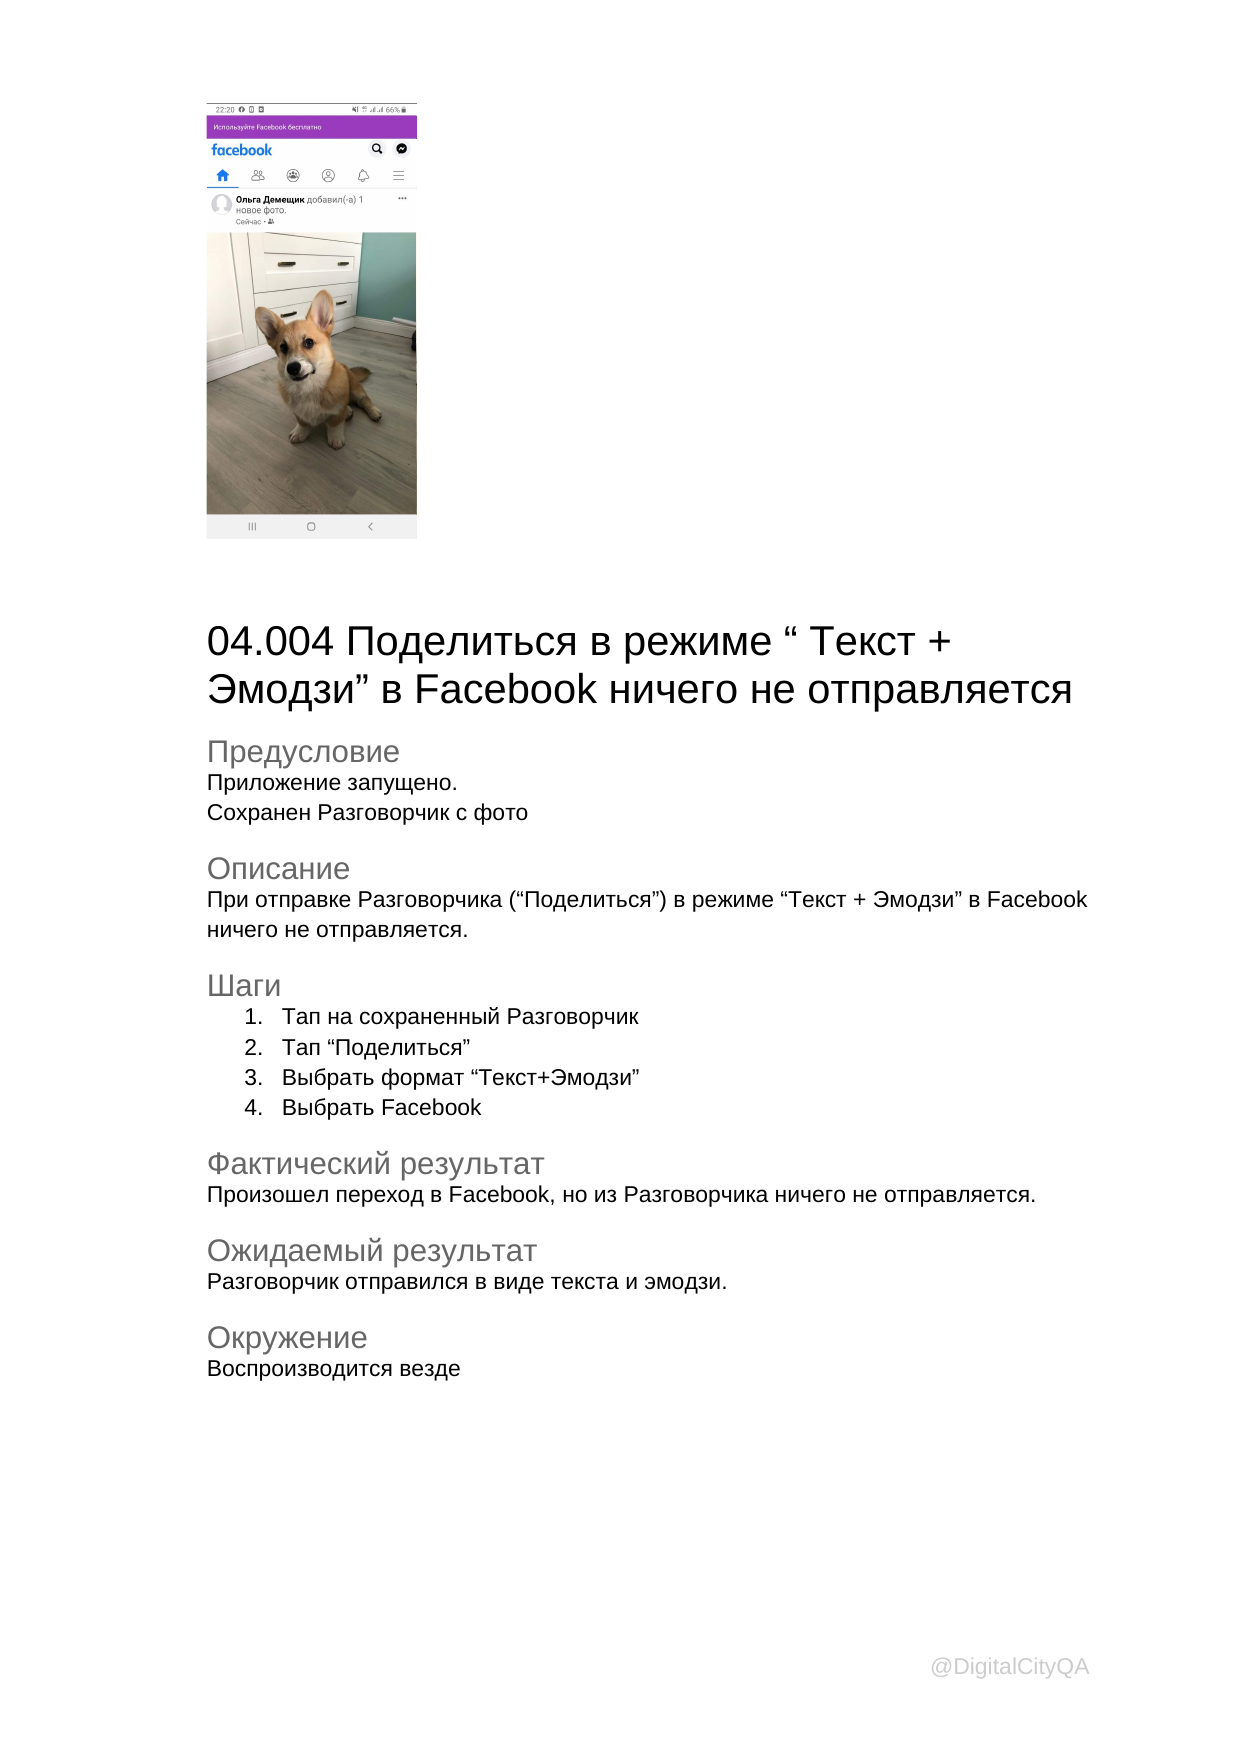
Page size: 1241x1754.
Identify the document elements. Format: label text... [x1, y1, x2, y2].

list Выбрать Facebook [244, 1094, 1122, 1120]
subtitle Шаги [207, 967, 1122, 1003]
text При отправке Разговорчика (“Поделиться”) в режиме “Текст + Эмодзи” в Facebook ничего не отправляется. [207, 886, 1122, 943]
subtitle Предусловие [207, 733, 1122, 769]
list Тап на сохраненный Разговорчик [244, 1003, 1122, 1030]
list Тап “Поделиться” [244, 1033, 1122, 1060]
text Произошел переход в Facebook, но из Разговорчика ничего не отправляется. [207, 1181, 1122, 1207]
subtitle Ожидаемый результат [207, 1232, 1122, 1268]
subtitle 04.004 Поделиться в режиме “ Текст + Эмодзи” в Facebook ничего не отправляется [207, 616, 1122, 712]
text Воспроизводится везде [207, 1355, 1122, 1381]
subtitle Окружение [207, 1319, 1122, 1355]
subtitle Фактический результат [207, 1145, 1122, 1181]
picture [206, 103, 417, 539]
text Разговорчик отправился в виде текста и эмодзи. [207, 1268, 1122, 1294]
subtitle Описание [207, 850, 1122, 886]
text Приложение запущено. Сохранен Разговорчик с фото [207, 769, 1122, 826]
list Выбрать формат “Текст+Эмодзи” [244, 1064, 1122, 1090]
